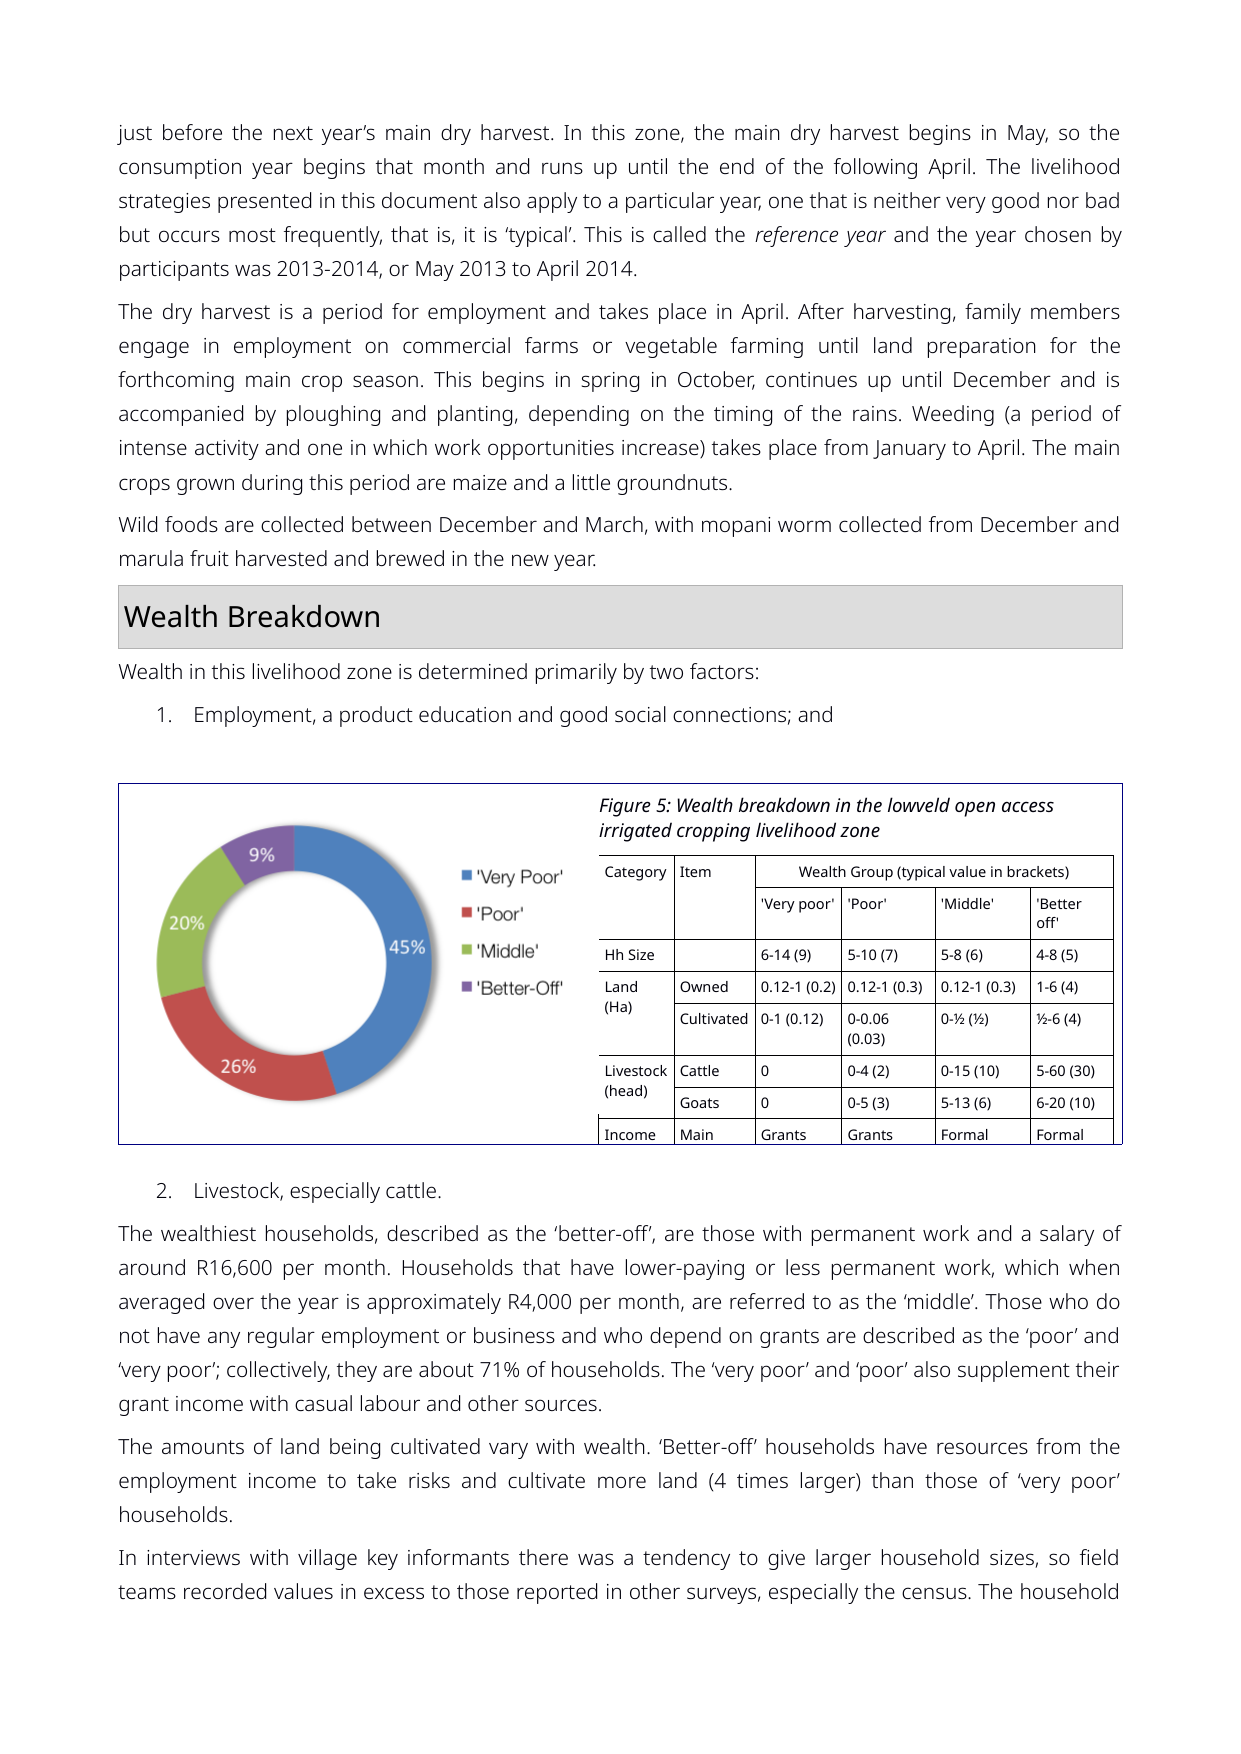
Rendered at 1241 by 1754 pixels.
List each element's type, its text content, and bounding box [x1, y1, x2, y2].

table_cell Income [599, 1119, 674, 1144]
list Livestock, especially cattle. [156, 1145, 1122, 1204]
table_cell 6-14 (9) [756, 940, 841, 971]
table_cell [675, 940, 755, 971]
text The wealthiest households, described as the ‘better-off’, are those with permanent work and a salary of around R16,600 per month. Households that have lower-paying or less permanent work, which when averaged over the year is approximately R4,000 per month, are referred to as the ‘middle’. Those who do not have any regular employment or business and who depend on grants are described as the ‘poor’ and ‘very poor’; collectively, they are about 71% of households. The ‘very poor’ and ‘poor’ also supplement their grant income with casual labour and other sources. [118, 1219, 1122, 1417]
table_cell Cultivated [675, 1004, 755, 1054]
table_cell 0.12-1 (0.3) [842, 972, 935, 1003]
table_cell 0-½ (½) [936, 1004, 1030, 1054]
table_cell 'Better off' [1031, 888, 1113, 939]
table_cell Owned [675, 972, 755, 1003]
list Figure 5: Wealth breakdown in the lowveld open access irrigated cropping livelihood zone [127, 792, 1113, 843]
table_cell Land (Ha) [599, 972, 674, 1054]
table_cell 0 [756, 1088, 841, 1118]
table_cell ½-6 (4) [1031, 1004, 1113, 1054]
table_cell Grants [756, 1119, 841, 1144]
table_cell Livestock (head) [599, 1056, 674, 1118]
table_cell 5-8 (6) [936, 940, 1030, 971]
table_cell 0-15 (10) [936, 1056, 1030, 1086]
table_cell 5-13 (6) [936, 1088, 1030, 1118]
table_cell Cattle [675, 1056, 755, 1086]
list Employment, a product education and good social connections; and [156, 700, 1122, 729]
table_cell 'Middle' [936, 888, 1030, 939]
list [156, 784, 1122, 1144]
table_cell Hh Size [599, 940, 674, 971]
table_cell 0.12-1 (0.3) [936, 972, 1030, 1003]
table_header Wealth Breakdown [119, 586, 1122, 648]
list [156, 743, 1122, 783]
text The dry harvest is a period for employment and takes place in April. After harvesting, family members engage in employment on commercial farms or vegetable farming until land preparation for the forthcoming main crop season. This begins in spring in October, continues up until December and is accompanied by ploughing and planting, depending on the timing of the rains. Weeding (a period of intense activity and one in which work opportunities increase) takes place from January to April. The main crops grown during this period are maize and a little groundnuts. [118, 297, 1122, 496]
table_header Wealth Group (typical value in brackets) [756, 856, 1113, 887]
table_header Category [599, 856, 674, 939]
text The amounts of land being cultivated vary with wealth. ‘Better-off’ households have resources from the employment income to take risks and cultivate more land (4 times larger) than those of ‘very poor’ households. [118, 1432, 1122, 1528]
table_cell 1-6 (4) [1031, 972, 1113, 1003]
table_cell 0 [756, 1056, 841, 1086]
picture [127, 813, 599, 1114]
table_cell Formal employ [936, 1119, 1030, 1144]
table_cell 6-20 (10) [1031, 1088, 1113, 1118]
table_cell 0-0.06 (0.03) [842, 1004, 935, 1054]
text Wealth in this livelihood zone is determined primarily by two factors: [118, 657, 1122, 686]
table_header Item [675, 856, 755, 939]
table_cell 5-10 (7) [842, 940, 935, 971]
table_cell 'Poor' [842, 888, 935, 939]
table_cell 0-4 (2) [842, 1056, 935, 1086]
table_cell Goats [675, 1088, 755, 1118]
table_cell 0.12-1 (0.2) [756, 972, 841, 1003]
table_cell 4-8 (5) [1031, 940, 1113, 971]
table_cell 0-5 (3) [842, 1088, 935, 1118]
text In interviews with village key informants there was a tendency to give larger household sizes, so field teams recorded values in excess to those reported in other surveys, especially the census. The household [118, 1543, 1122, 1605]
table_cell 'Very poor' [756, 888, 841, 939]
table_cell Formal employ [1031, 1119, 1113, 1144]
text just before the next year’s main dry harvest. In this zone, the main dry harvest begins in May, so the consumption year begins that month and runs up until the end of the following April. The livelihood strategies presented in this document also apply to a particular year, one that is neither very good nor bad but occurs most frequently, that is, it is ‘typical’. This is called the reference year and the year chosen by participants was 2013-2014, or May 2013 to April 2014. [118, 118, 1122, 283]
table_cell 0-1 (0.12) [756, 1004, 841, 1054]
text Wild foods are collected between December and March, with mopani worm collected from December and marula fruit harvested and brewed in the new year. [118, 511, 1122, 573]
table_cell Grants [842, 1119, 935, 1144]
table_cell Main [675, 1119, 755, 1144]
table_cell 5-60 (30) [1031, 1056, 1113, 1086]
